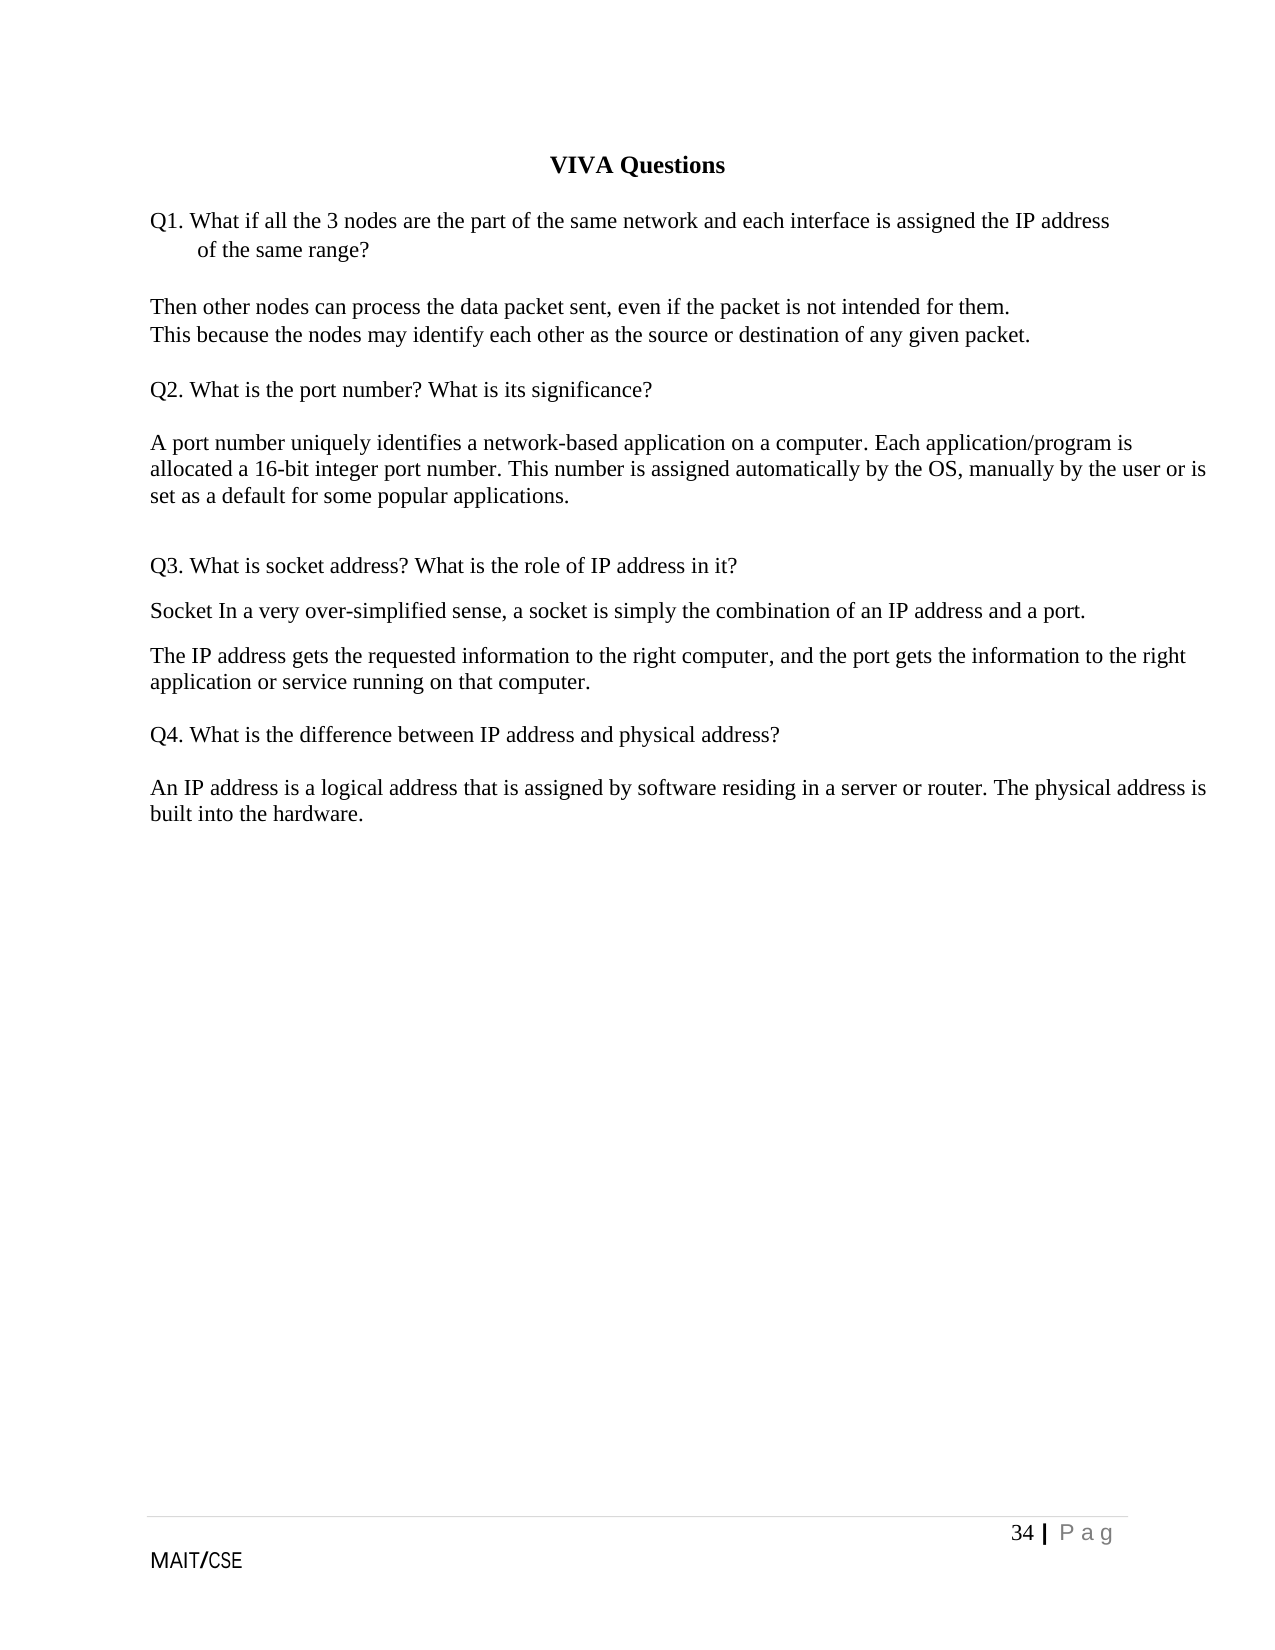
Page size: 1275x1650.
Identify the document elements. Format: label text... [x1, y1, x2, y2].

text Then other nodes can process the data packet sent, even if the packet is not intended for them. [150, 293, 1122, 319]
text Q2. What is the port number? What is its significance? [150, 376, 1212, 402]
text The IP address gets the requested information to the right computer, and the port gets the information to the right application or service running on that computer. [150, 642, 1212, 694]
text Q3. What is socket address? What is the role of IP address in it? [150, 553, 1212, 579]
text Socket In a very over-simplified sense, a socket is simply the combination of an IP address and a port. [150, 597, 1212, 623]
subtitle VIVA Questions [348, 150, 927, 179]
text Q1. What if all the 3 nodes are the part of the same network and each interface is assigned the IP address of the same range? [150, 207, 1122, 262]
text An IP address is a logical address that is assigned by software residing in a server or router. The physical address is built into the hardware. [150, 774, 1212, 827]
text Q4. What is the difference between IP address and physical address? [150, 721, 1212, 747]
text This because the nodes may identify each other as the source or destination of any given packet. [150, 321, 1122, 347]
text A port number uniquely identifies a network-based application on a computer. Each application/program is allocated a 16-bit integer port number. This number is assigned automatically by the OS, manually by the user or is set as a default for some popular applications. [150, 429, 1212, 508]
